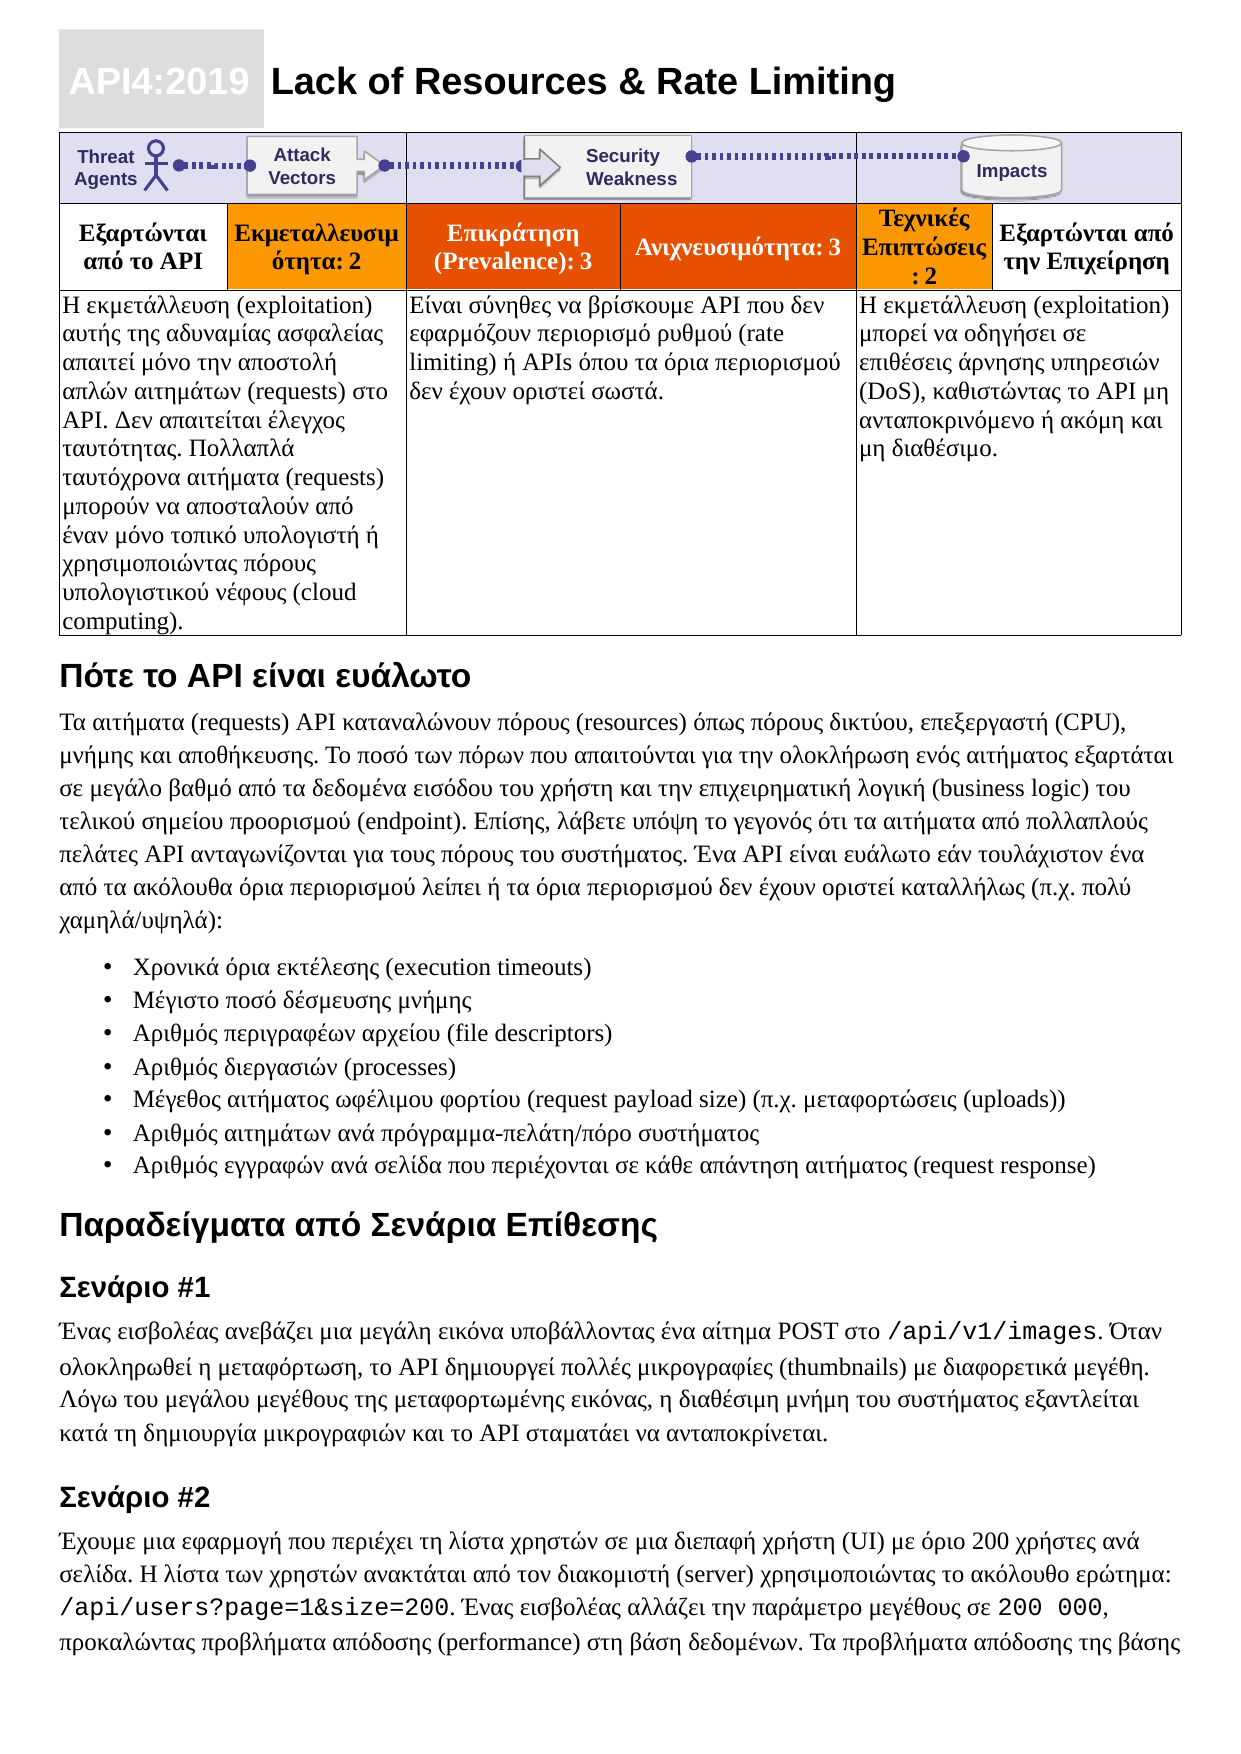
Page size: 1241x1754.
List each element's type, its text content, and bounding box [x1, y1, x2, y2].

table_cell Εκμεταλλευσιμότητα: 2 [228, 204, 406, 289]
list Αριθμός εγγραφών ανά σελίδα που περιέχονται σε κάθε απάντηση αιτήματος (request response) [103, 1151, 1181, 1179]
subtitle Παραδείγματα από Σενάρια Επίθεσης [59, 1204, 1181, 1243]
table_cell Είναι σύνηθες να βρίσκουμε API που δεν εφαρμόζουν περιορισμό ρυθμού (rate limiting) ή APIs όπου τα όρια περιορισμού δεν έχουν οριστεί σωστά. [407, 291, 856, 635]
text Έχουμε μια εφαρμογή που περιέχει τη λίστα χρηστών σε μια διεπαφή χρήστη (UI) με όριο 200 χρήστες ανά σελίδα. Η λίστα των χρηστών ανακτάται από τον διακομιστή (server) χρησιμοποιώντας το ακόλουθο ερώτημα: /api/users?page=1&size=200. Ένας εισβολέας αλλάζει την παράμετρο μεγέθους σε 200 000, προκαλώντας προβλήματα απόδοσης (performance) στη βάση δεδομένων. Τα προβλήματα απόδοσης της βάσης [59, 1526, 1181, 1656]
text Ένας εισβολέας ανεβάζει μια μεγάλη εικόνα υποβάλλοντας ένα αίτημα POST στο /api/v1/images. Όταν ολοκληρωθεί η μεταφόρτωση, το API δημιουργεί πολλές μικρογραφίες (thumbnails) με διαφορετικά μεγέθη. Λόγω του μεγάλου μεγέθους της μεταφορτωμένης εικόνας, η διαθέσιμη μνήμη του συστήματος εξαντλείται κατά τη δημιουργία μικρογραφιών και το API σταματάει να ανταποκρίνεται. [59, 1316, 1181, 1446]
subtitle Πότε το API είναι ευάλωτο [59, 656, 1181, 694]
table_cell Επικράτηση (Prevalence): 3 [407, 204, 620, 289]
table_header [857, 133, 992, 203]
table_cell Εξαρτώνται από το API [60, 204, 227, 289]
subtitle Σενάριο #1 [59, 1270, 1181, 1304]
list Μέγιστο ποσό δέσμευσης μνήμης [103, 986, 1181, 1014]
list Αριθμός αιτημάτων ανά πρόγραμμα-πελάτη/πόρο συστήματος [103, 1118, 1181, 1146]
table_header [227, 133, 406, 203]
subtitle Σενάριο #2 [59, 1480, 1181, 1513]
table_cell Η εκμετάλλευση (exploitation) μπορεί να οδηγήσει σε επιθέσεις άρνησης υπηρεσιών (DoS), καθιστώντας το API μη ανταποκρινόμενο ή ακόμη και μη διαθέσιμο. [857, 291, 1181, 635]
table_header [60, 133, 227, 203]
text Τα αιτήματα (requests) API καταναλώνουν πόρους (resources) όπως πόρους δικτύου, επεξεργαστή (CPU), μνήμης και αποθήκευσης. Το ποσό των πόρων που απαιτούνται για την ολοκλήρωση ενός αιτήματος εξαρτάται σε μεγάλο βαθμό από τα δεδομένα εισόδου του χρήστη και την επιχειρηματική λογική (business logic) του τελικού σημείου προορισμού (endpoint). Επίσης, λάβετε υπόψη το γεγονός ότι τα αιτήματα από πολλαπλούς πελάτες API ανταγωνίζονται για τους πόρους του συστήματος. Ένα API είναι ευάλωτο εάν τουλάχιστον ένα από τα ακόλουθα όρια περιορισμού λείπει ή τα όρια περιορισμού δεν έχουν οριστεί καταλλήλως (π.χ. πολύ χαμηλά/υψηλά): [59, 707, 1181, 934]
table_header [992, 133, 1181, 203]
table_cell Ανιχνευσιμότητα: 3 [621, 204, 856, 289]
list Αριθμός διεργασιών (processes) [103, 1052, 1181, 1080]
list Αριθμός περιγραφέων αρχείου (file descriptors) [103, 1018, 1181, 1047]
table_header [407, 133, 620, 203]
table_cell Η εκμετάλλευση (exploitation) αυτής της αδυναμίας ασφαλείας απαιτεί μόνο την αποστολή απλών αιτημάτων (requests) στο API. Δεν απαιτείται έλεγχος ταυτότητας. Πολλαπλά ταυτόχρονα αιτήματα (requests) μπορούν να αποσταλούν από έναν μόνο τοπικό υπολογιστή ή χρησιμοποιώντας πόρους υπολογιστικού νέφους (cloud computing). [60, 291, 406, 635]
list Χρονικά όρια εκτέλεσης (execution timeouts) [103, 952, 1181, 981]
table_header [620, 133, 856, 203]
table_cell Τεχνικές Επιπτώσεις: 2 [857, 204, 992, 289]
list Μέγεθος αιτήματος ωφέλιμου φορτίου (request payload size) (π.χ. μεταφορτώσεις (uploads)) [103, 1084, 1181, 1113]
table_cell Εξαρτώνται από την Επιχείρηση [993, 204, 1181, 289]
